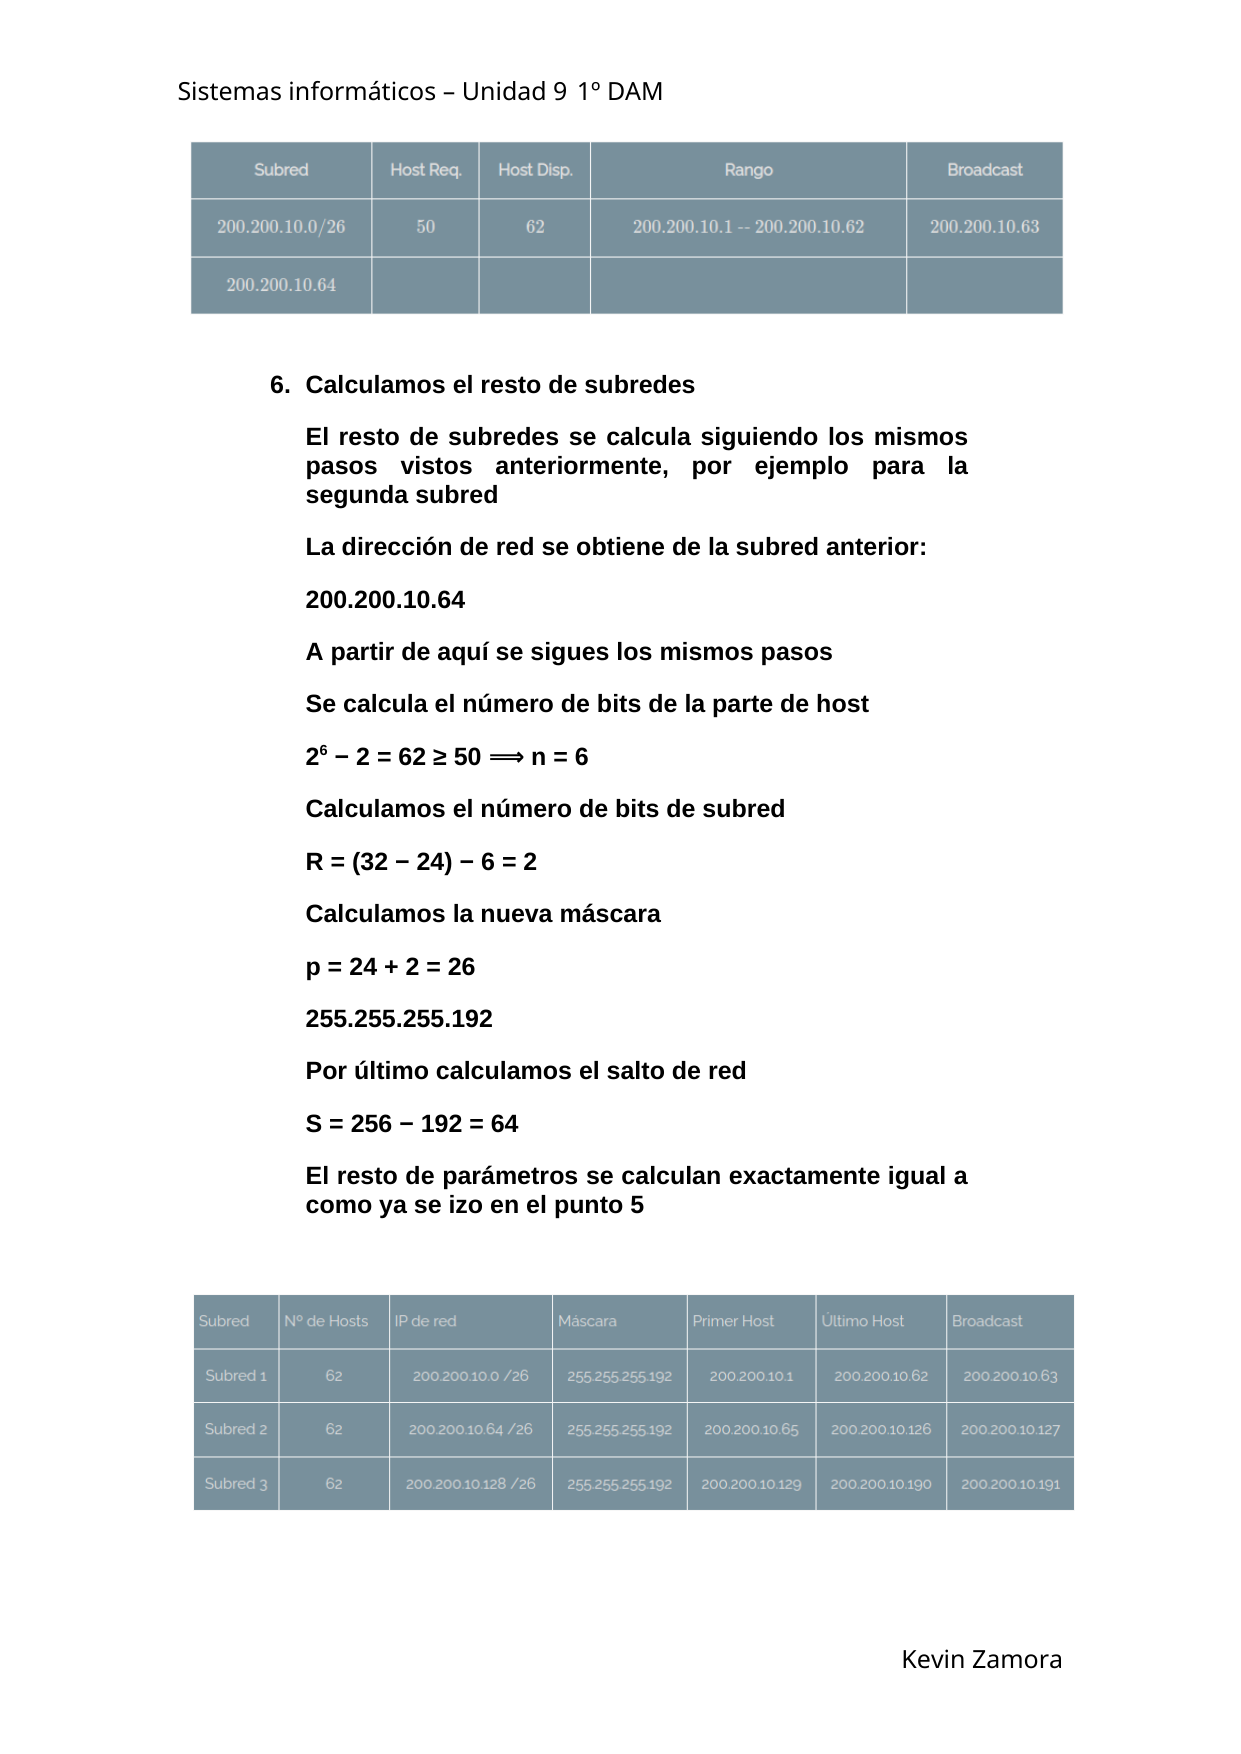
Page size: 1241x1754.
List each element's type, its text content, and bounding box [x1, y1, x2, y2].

table_cell EJERCICIOS: Esquema para los ejercicios 1 y 2 Ejercicio 1 En base al siguiente esquema de red, reconoce los dispositivos 1 y 2, y rellena la tabla con los datos pedidos. Ejercicio 2 Con respecto al anterior esquema, contestar: ¿Qué topología de conexión tenemos en el esquema si tomamos como referencia el Dispositivo 2? En forma de arbol ¿Qué tipo de cable usarías para conectar los dispositivos y los ordenadores con el Dispositivo 2? Cable de pares trenzados ¿Qué conectores usarías y con qué estándar de conexión? Usaría el conector RJ-45 y, de forma teorica, aplicaría la terminación T568A, debido a que actualmente todxs trabajamos con velocidades de transmisión superiores a 100 Mbps; el código de colores de esta es: blanco-verde, verde, blanco-naranja, azul, blanco-azul, naranja, blanco-marrón, marrón. Por otro lado y de cara a una aplicación más práctica, aplicaría preferentemente la versión B de la misma norma (T568B) debido principalmente a que hace muchos años que conozco y recuerdo su código de colores: blanco-naranja, naranja, blanco-verde, azul, blanco-azul, verde, blanco-marrón, marrón. Ambos códigos de colores se pueden usar indistíntamente, siempre que se utilice el mismo código para ambos/as extremos/terminaciones. Ejercicio 3 Rellenar si se necesita cable directo o cruzado (desde el punto de vista teórico) para unir los 2 elementos indicados en cada fila: Ejercicio 4 Averiguar la dirección física (dirección MAC) y la dirección lógica (dirección IP) de tu tarjeta de red, en una máquina windows y en una maquina Linux. Los comandos a utilizar son: En Linux: ifconfig En Windows: ipconfig /all Ejecútalos en tu máquina anfitrión y en una virtual del sistema operativo contrario. Copiar y pegar ambas capturas, y rellenar: Observaciones: - Buscar en las capturas solo conexiones ethernet e inalámbricas. Aparecen conexiones distintas como lo (que es el loopback de la red) - Que aparezcan tarjeta ethernet y/o inalámbrica en tu sistema anfitrión, dependerá de las conexiones que tengas en tu PC. - En la máquina virtual tendrás una tarjeta ethernet que incorpora el propio VirtualBox. Host: Guest: Ejercicio 5 Dividir la dirección de red 200.200.10.0/24 en las siguientes subredes: Calculadora VLSM online (Explicación paso a paso) Dirección en binario: 11001000 11001000 00001010 00000000 3 redes de 50 ordenadores. Calculamos el número de bits de host necesarios 2n − 2 ≥ H ( donde n es el número de bits y H es el número de host de la subred ) 26 – 2 = 62 ≥ 50 → n = 6 El resultado anterior indica que para la red de 50 hosts necesitamos al menos 6 bits y que habrá en total 62 hosts disponibles. Calculamos el número de bits de subred R = (32 – p) – n (Donde 32 es el número de bits de una dirección IP binaria, p es el prefijo de la red (en este ejemplo: 24) y n es el número de bits de la parte de host, calculados en el paso anterior.) R = (32 - 24) – 6 = 2 Eto significa que debemos tomar prestado 2 bits a la parte de host para obtener una subred de 62 hosts. Calculamos la nueva máscara de subred El nuevo prefijo de red se obtine sumándole R al prefijo original, por lo que el nuevo prefijo es: p = 24 + 2 = 26 Teniendo eso en cuenta la nueva máscara se obtiene de la siguiente manera 11111111.11111111.11111111.11000000 Los bits en verde respresentan la parte de red, los rojos la parte de subred y los bits azul a la parte de host convirtiendo a decimal la máscara anterior resulta 255.255.255.192 Calcular el salto de red El salto de red es la diferencia entre dos direcciones de red consecutivas y se calcula como la diferencia de 256 y el último octeto no nulo de la máscara, en este caso tenemos que: S = 256 − 192 = 64 Este valor se utilizará en el siguiente paso para conocer la siguiente dirección de red Calcular los parámetros de la red La dirección de la primera subred siempre será igual a la dirección de red original por lo es: 200.200.10.0 La direción del primer host se obtiene sumando 1 a la dirección de red: 200.200.10.1 La dirección del último host se obtiene sumando a la dirección de red el número de host de la subred: 200.200.10.62 La dirección de broadcast se obtiene sumando 1 a la dirección del último host 200.200.10.63 La dirección de la siguiente subred se puede calcular bien sumando 1 a la dirección de broadcast o bien sumando a la dirección de red el salto de red: 200.200.10.64 El resumen de los parámetros de la subred se muestra en la siguiente tabla: Calculamos el resto de subredes El resto de subredes se calcula siguiendo los mismos pasos vistos anteriormente, por ejemplo para la segunda subred La dirección de red se obtiene de la subred anterior: 200.200.10.64 A partir de aquí se sigues los mismos pasos Se calcula el número de bits de la parte de host 26 − 2 = 62 ≥ 50 ⟹ n = 6 Calculamos el número de bits de subred R = (32 − 24) − 6 = 2 Calculamos la nueva máscara p = 24 + 2 = 26 255.255.255.192 Por último calculamos el salto de red S = 256 − 192 = 64 El resto de parámetros se calculan exactamente igual a como ya se izo en el punto 5 4 redes de 12 ordenadores. Para cada subred, especificar: Dirección de red y dirección de broadcast Dirección del primer equipo y último equipo Máscara de red Especificar, ¿cuántas direcciones se pierden en total en la red? Ejercicio 6 Queremos crear varias subredes de 2000 PC. Partiendo de la red dirección de red 150.200.0.0, responder: ¿A qué clase pertenece esta red? ¿Cuál es el máximo número de subredes con 2000 PC que se pueden crear? ¿Cuántos PC exactamente puede haber en cada subred? Como son muchas subredes, especificar de las 4 primeras subredes: Dirección de red y broadcast Dirección de primer y último equipo Máscara de red [177, 148, 1063, 1590]
picture [190, 1291, 1077, 1515]
table_cell [165, 148, 177, 1590]
picture [187, 139, 1067, 318]
